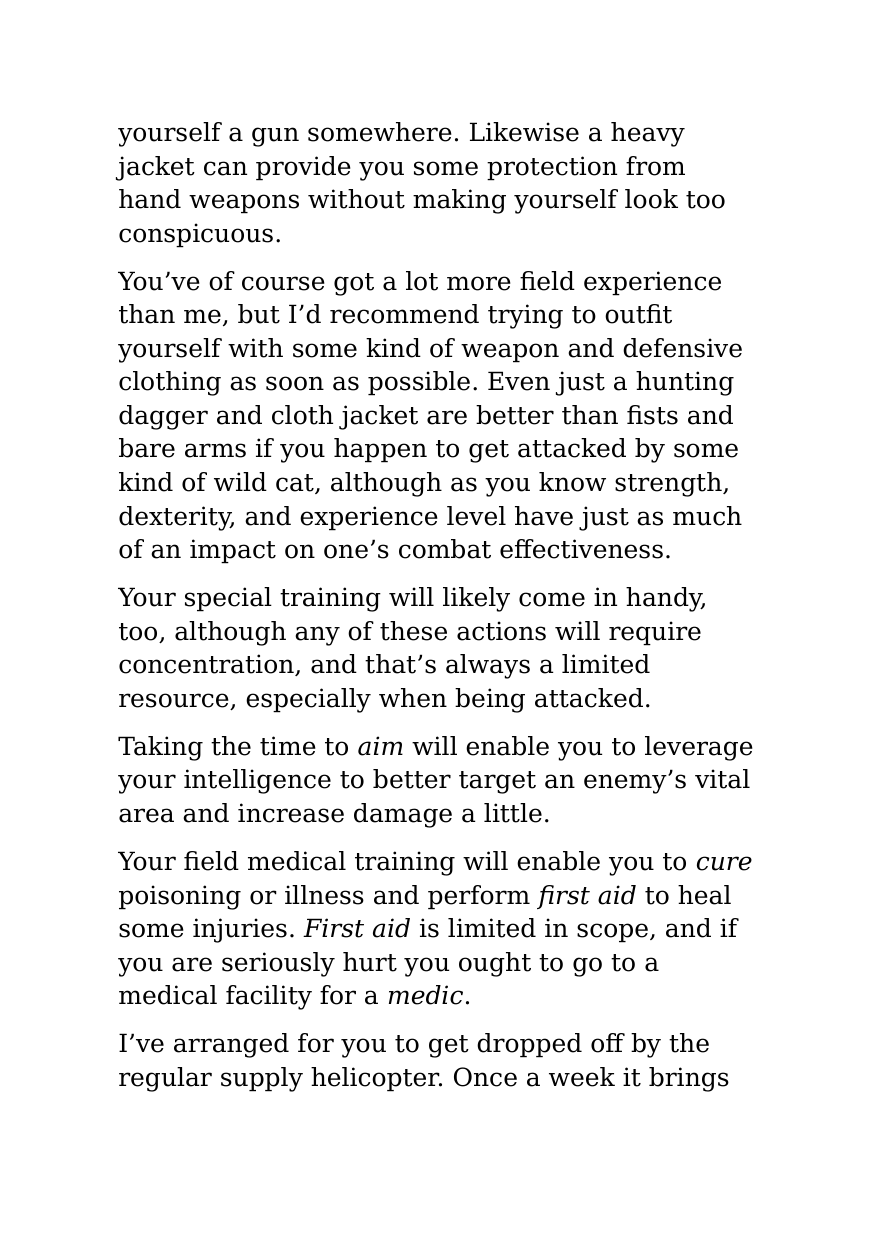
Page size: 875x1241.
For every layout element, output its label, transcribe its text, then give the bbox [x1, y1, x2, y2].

text You’ve of course got a lot more field experience than me, but I’d recommend trying to outfit yourself with some kind of weapon and defensive clothing as soon as possible. Even just a hunting dagger and cloth jacket are better than fists and bare arms if you happen to get attacked by some kind of wild cat, although as you know strength, dexterity, and experience level have just as much of an impact on one’s combat effectiveness. [118, 267, 756, 564]
text yourself a gun somewhere. Likewise a heavy jacket can provide you some protection from hand weapons without making yourself look too conspicuous. [118, 118, 756, 248]
text Your field medical training will enable you to cure poisoning or illness and perform first aid to heal some injuries. First aid is limited in scope, and if you are seriously hurt you ought to go to a medical facility for a medic. [118, 847, 756, 1011]
text Your special training will likely come in handy, too, although any of these actions will require concentration, and that’s always a limited resource, especially when being attacked. [118, 583, 756, 713]
text Taking the time to aim will enable you to leverage your intelligence to better target an enemy’s vital area and increase damage a little. [118, 732, 756, 828]
text I’ve arranged for you to get dropped off by the regular supply helicopter. Once a week it brings [118, 1029, 756, 1092]
